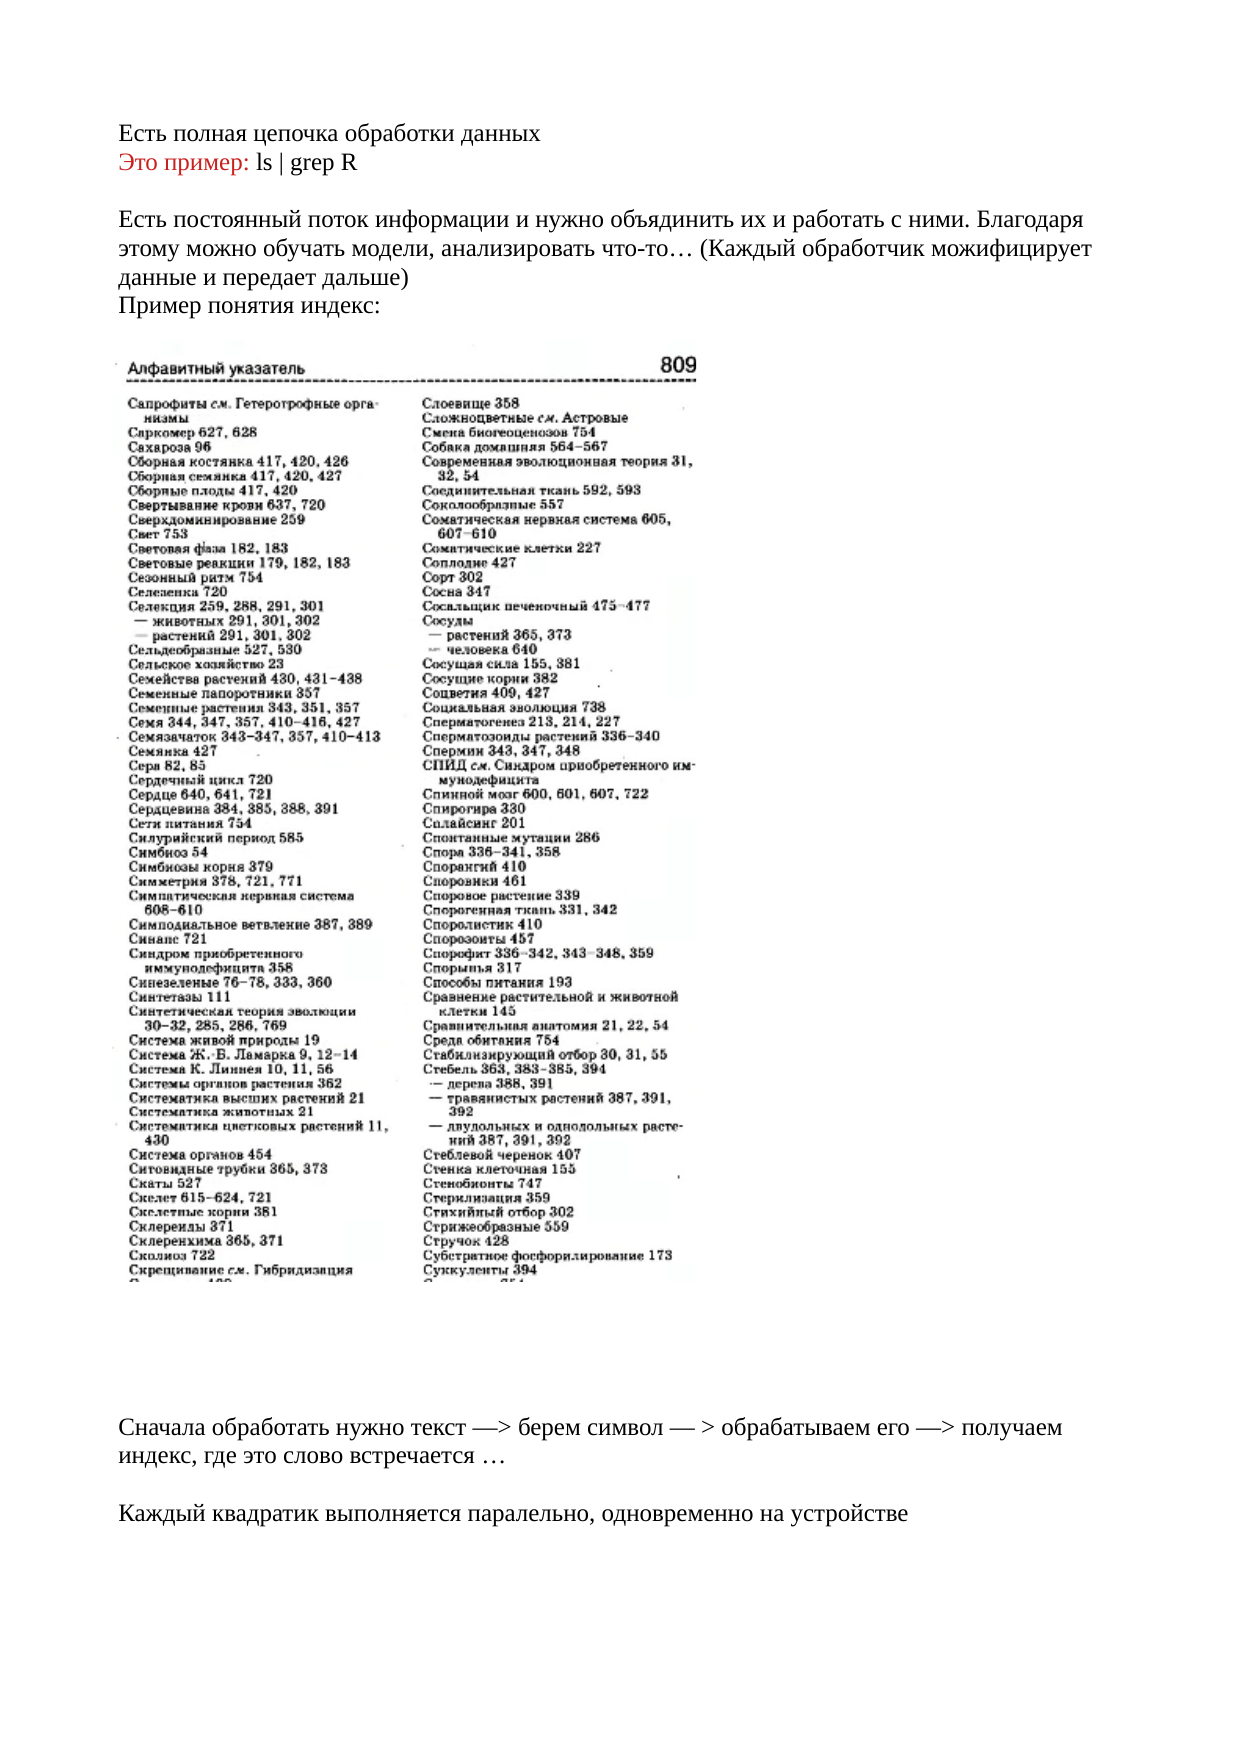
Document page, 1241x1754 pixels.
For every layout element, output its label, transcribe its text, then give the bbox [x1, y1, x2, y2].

text Это пример: ls | grep R [118, 147, 1122, 176]
text Каждый квадратик выполняется паралельно, одновременно на устройстве [118, 1498, 1122, 1527]
text Сначала обработать нужно текст —> берем символ — > обрабатываем его —> получаем индекс, где это слово встречается … [118, 1412, 1122, 1469]
text Пример понятия индекс: [118, 291, 1122, 319]
text Есть полная цепочка обработки данных [118, 118, 1122, 147]
text Есть постоянный поток информации и нужно объядинить их и работать с ними. Благодаря этому можно обучать модели, анализировать что-то… (Каждый обработчик можифицирует данные и передает дальше) [118, 204, 1122, 291]
picture [112, 340, 697, 1282]
